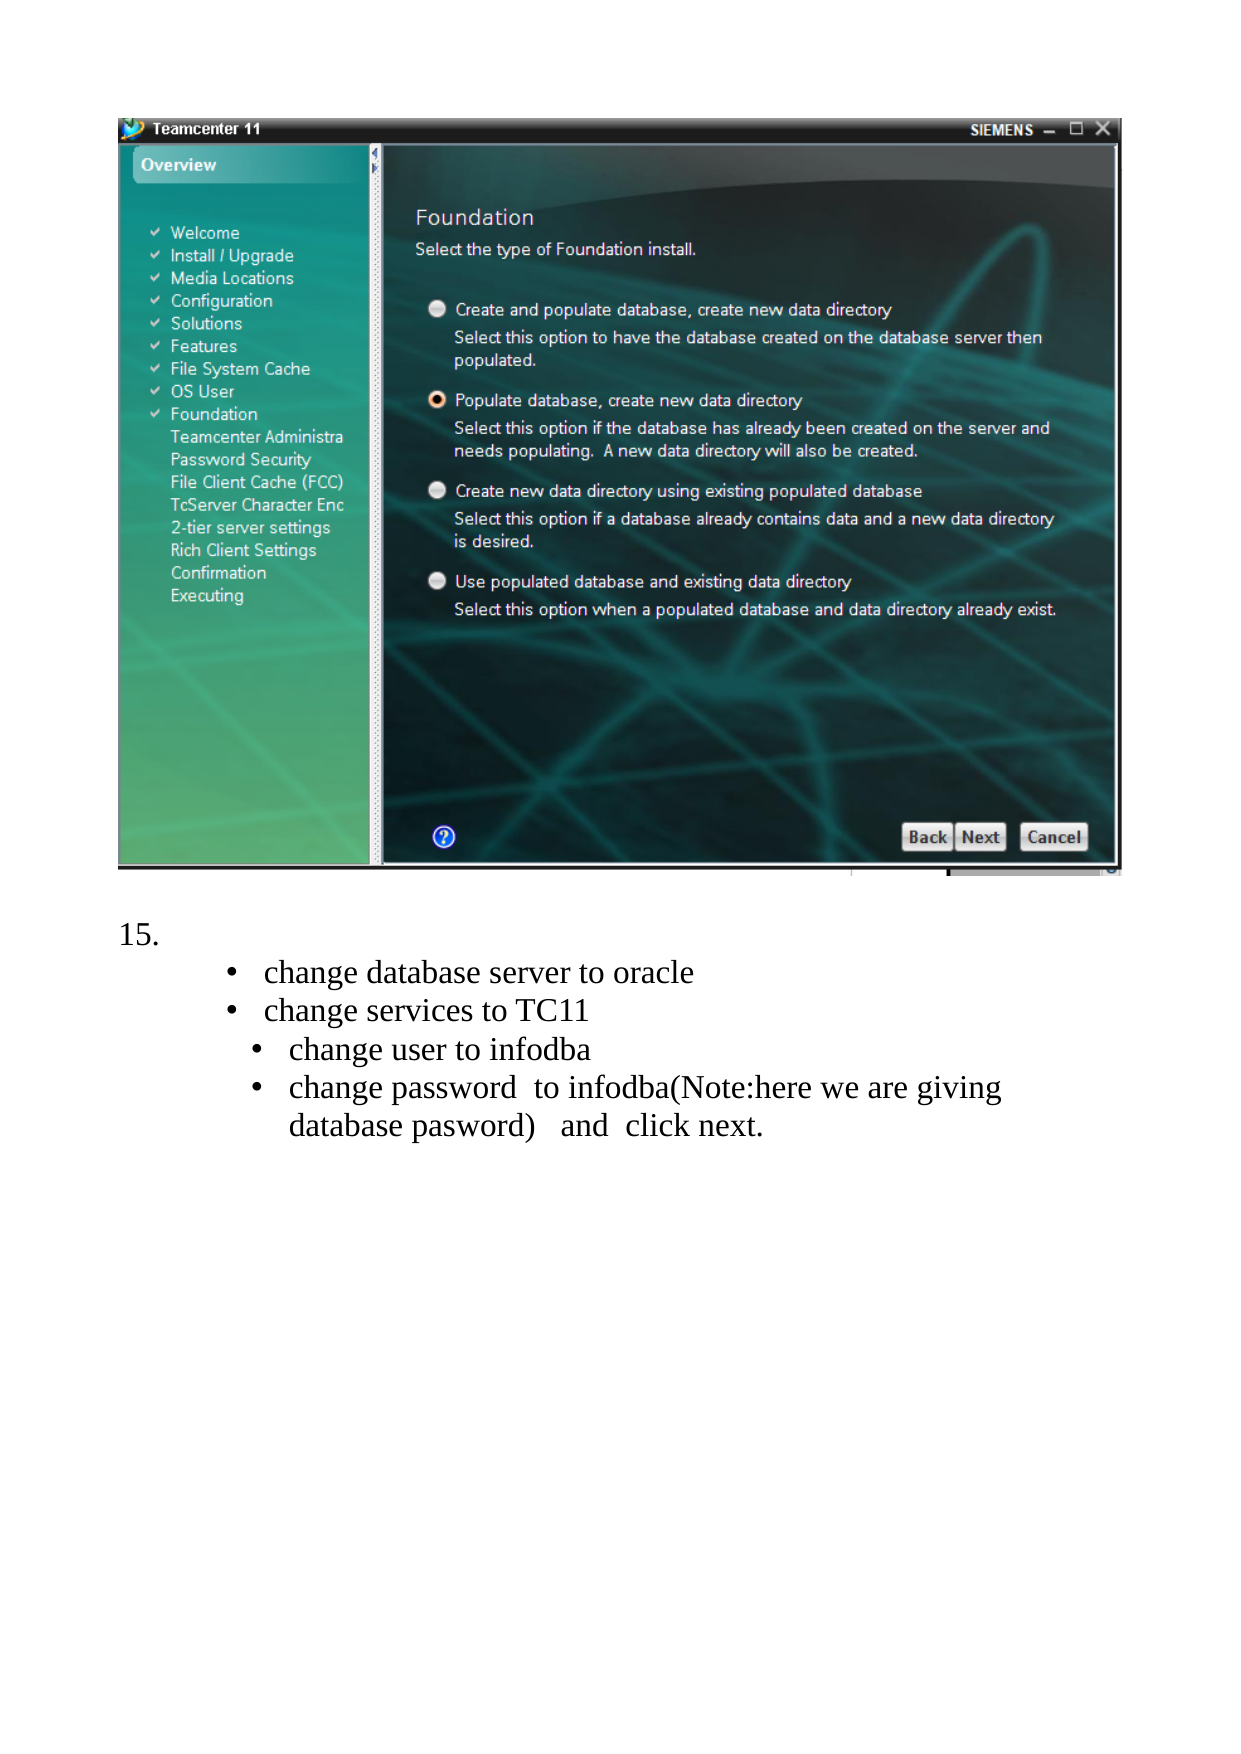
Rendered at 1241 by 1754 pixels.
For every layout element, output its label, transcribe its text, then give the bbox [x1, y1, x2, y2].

list change password to infodba(Note:here we are giving database pasword) and click next. [251, 1067, 1122, 1144]
picture [118, 118, 1123, 876]
list change database server to oracle [226, 952, 1122, 990]
list change services to TC11 [226, 990, 1122, 1029]
text 15. [118, 914, 1122, 952]
list change user to infodba [251, 1029, 1122, 1067]
